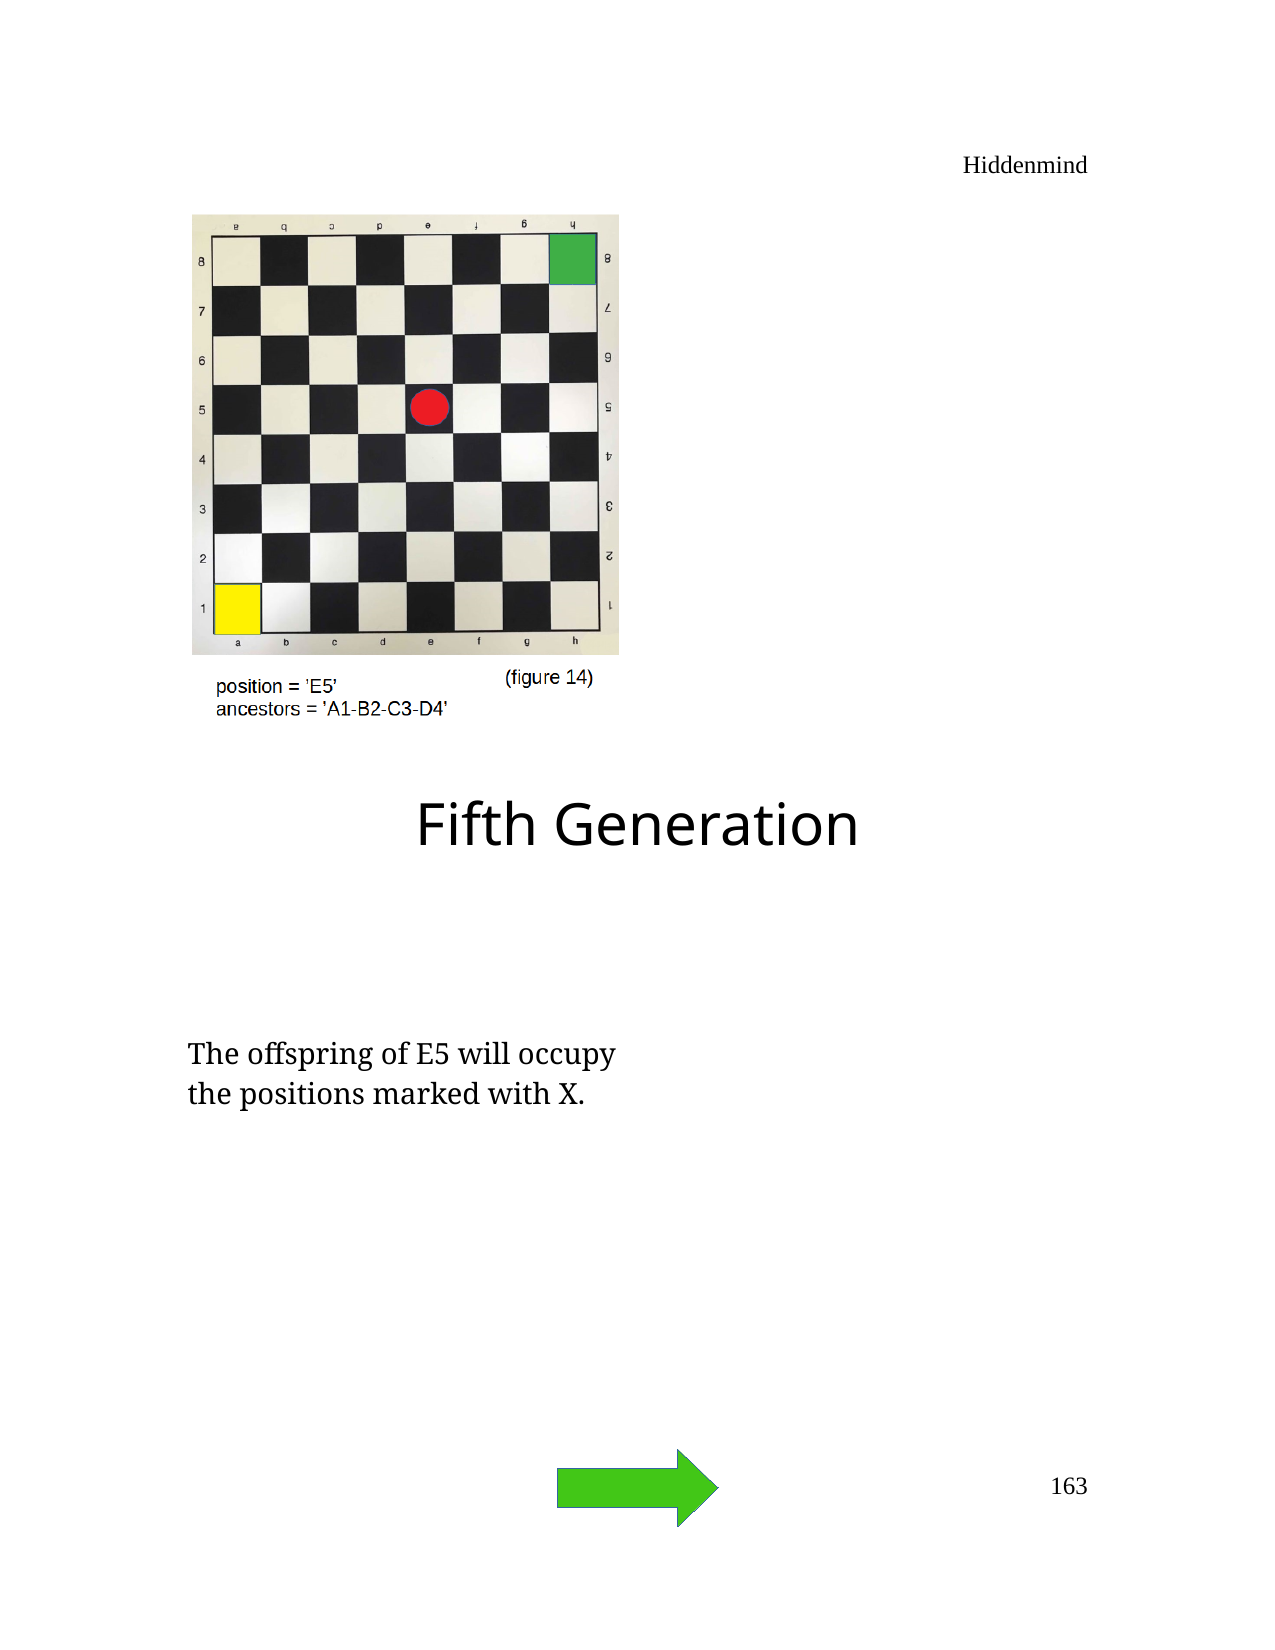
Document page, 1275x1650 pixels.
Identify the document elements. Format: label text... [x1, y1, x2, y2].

text The offspring of E5 will occupy the positions marked with X. [187, 1033, 622, 1113]
picture [187, 210, 623, 716]
